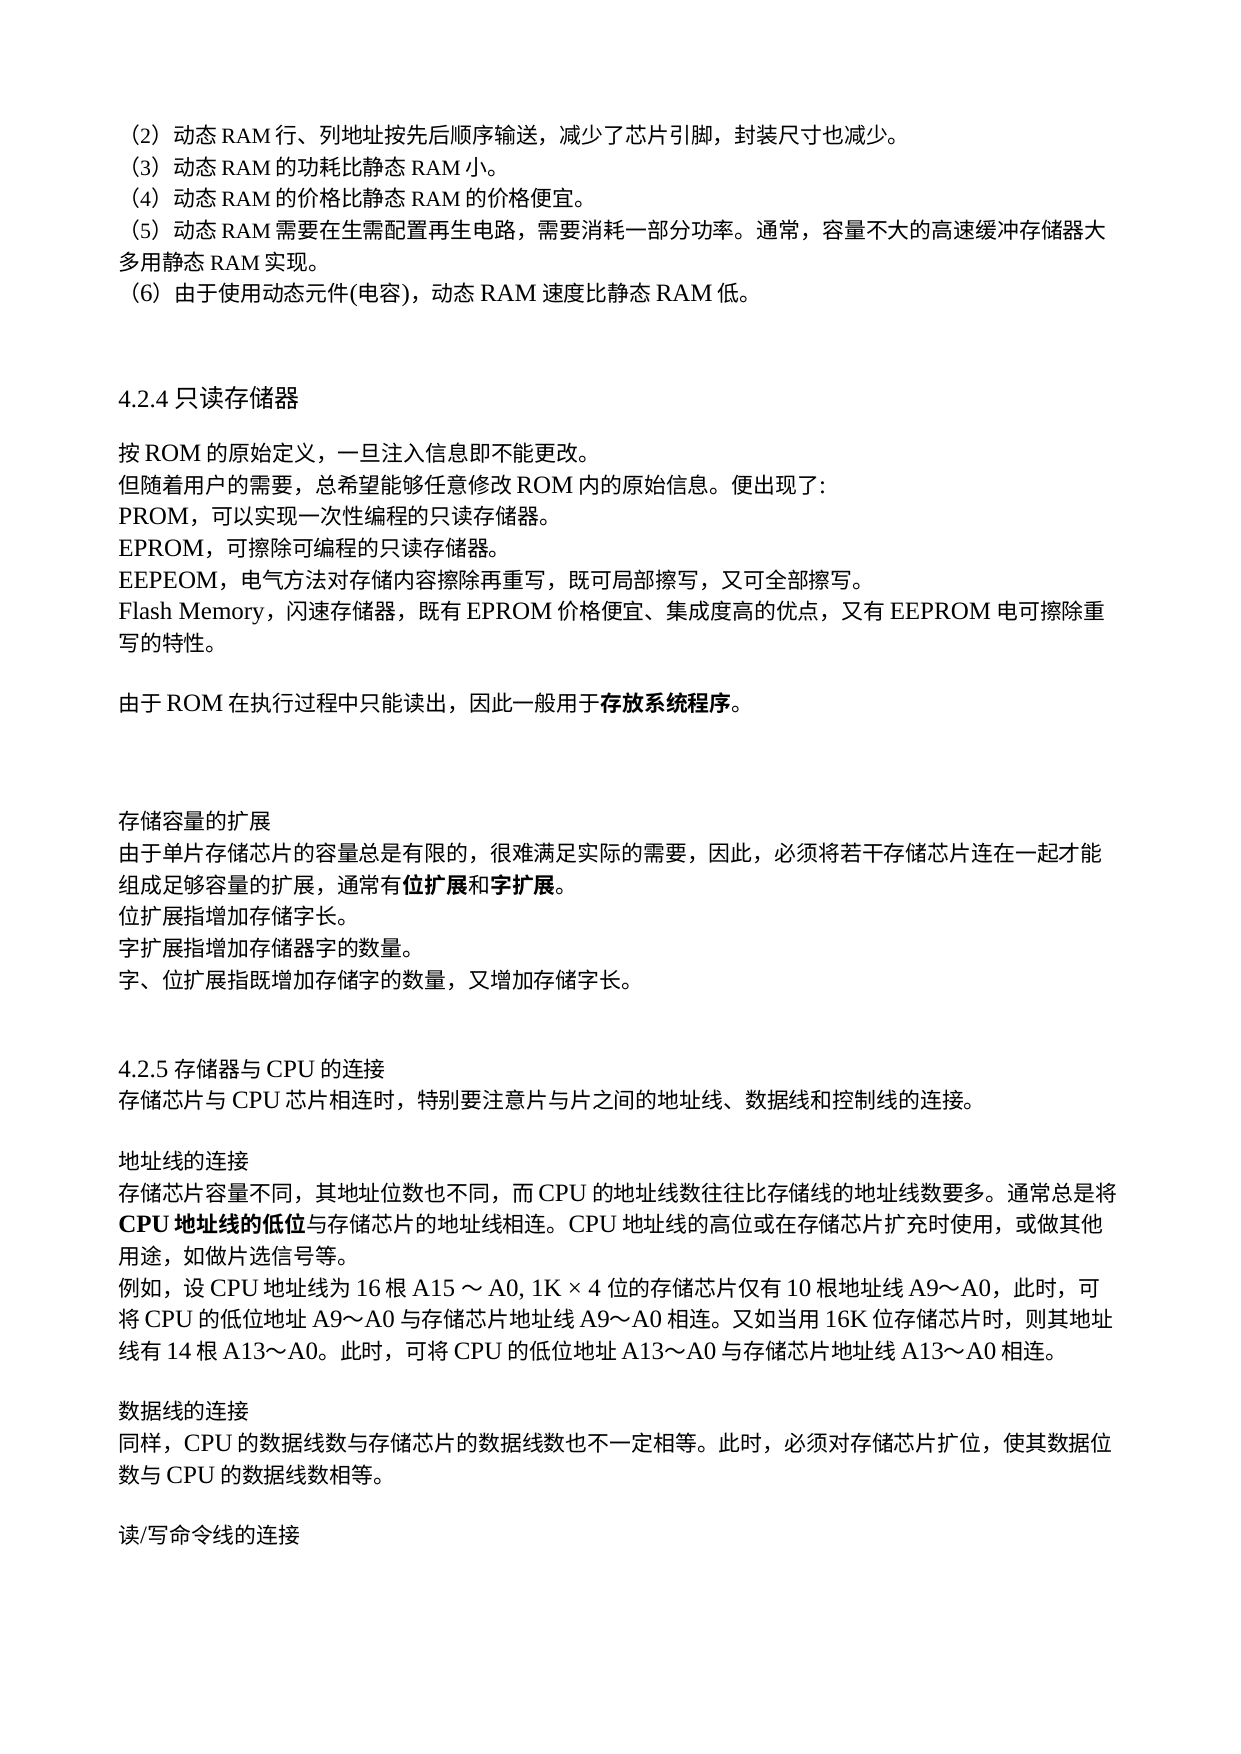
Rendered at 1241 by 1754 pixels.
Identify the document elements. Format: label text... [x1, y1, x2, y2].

text 位扩展指增加存储字长。 [118, 899, 1122, 931]
text 4.2.4 只读存储器 [118, 378, 1122, 414]
text 由于单片存储芯片的容量总是有限的，很难满足实际的需要，因此，必须将若干存储芯片连在一起才能组成足够容量的扩展，通常有位扩展和字扩展。 [118, 836, 1122, 899]
text 存储容量的扩展 [118, 804, 1122, 836]
text （5）动态RAM需要在生需配置再生电路，需要消耗一部分功率。通常，容量不大的高速缓冲存储器大多用静态RAM实现。 [118, 213, 1122, 276]
text 由于ROM在执行过程中只能读出，因此一般用于存放系统程序。 [118, 686, 1122, 718]
text 字、位扩展指既增加存储字的数量，又增加存储字长。 [118, 963, 1122, 994]
text （3）动态RAM的功耗比静态RAM小。 [118, 150, 1122, 181]
text PROM，可以实现一次性编程的只读存储器。 [118, 499, 1122, 531]
text 但随着用户的需要，总希望能够任意修改ROM内的原始信息。便出现了: [118, 468, 1122, 499]
text 读/写命令线的连接 [118, 1518, 1122, 1550]
text 按ROM的原始定义，一旦注入信息即不能更改。 [118, 436, 1122, 468]
text 字扩展指增加存储器字的数量。 [118, 931, 1122, 963]
text EPROM，可擦除可编程的只读存储器。 [118, 531, 1122, 563]
text 例如，设CPU地址线为16根A15 ～ A0, 1K × 4 位的存储芯片仅有10根地址线A9～A0，此时，可将CPU的低位地址A9～A0与存储芯片地址线A9～A0相连。又如当用16K位存储芯片时，则其地址线有14根A13～A0。此时，可将CPU的低位地址A13～A0与存储芯片地址线A13～A0相连。 [118, 1271, 1122, 1366]
text 地址线的连接 [118, 1144, 1122, 1176]
text EEPEOM，电气方法对存储内容擦除再重写，既可局部擦写，又可全部擦写。 [118, 563, 1122, 594]
text 同样，CPU的数据线数与存储芯片的数据线数也不一定相等。此时，必须对存储芯片扩位，使其数据位数与CPU的数据线数相等。 [118, 1426, 1122, 1489]
text 存储芯片与CPU芯片相连时，特别要注意片与片之间的地址线、数据线和控制线的连接。 [118, 1083, 1122, 1115]
text 存储芯片容量不同，其地址位数也不同，而CPU的地址线数往往比存储线的地址线数要多。通常总是将CPU地址线的低位与存储芯片的地址线相连。CPU地址线的高位或在存储芯片扩充时使用，或做其他用途，如做片选信号等。 [118, 1176, 1122, 1271]
text Flash Memory，闪速存储器，既有EPROM价格便宜、集成度高的优点，又有EEPROM电可擦除重写的特性。 [118, 594, 1122, 658]
text （2）动态RAM行、列地址按先后顺序输送，减少了芯片引脚，封装尺寸也减少。 [118, 118, 1122, 150]
text 4.2.5 存储器与CPU的连接 [118, 1052, 1122, 1083]
text （4）动态RAM的价格比静态RAM的价格便宜。 [118, 181, 1122, 213]
text （6）由于使用动态元件(电容)，动态RAM速度比静态RAM低。 [118, 276, 1122, 308]
text 数据线的连接 [118, 1394, 1122, 1426]
